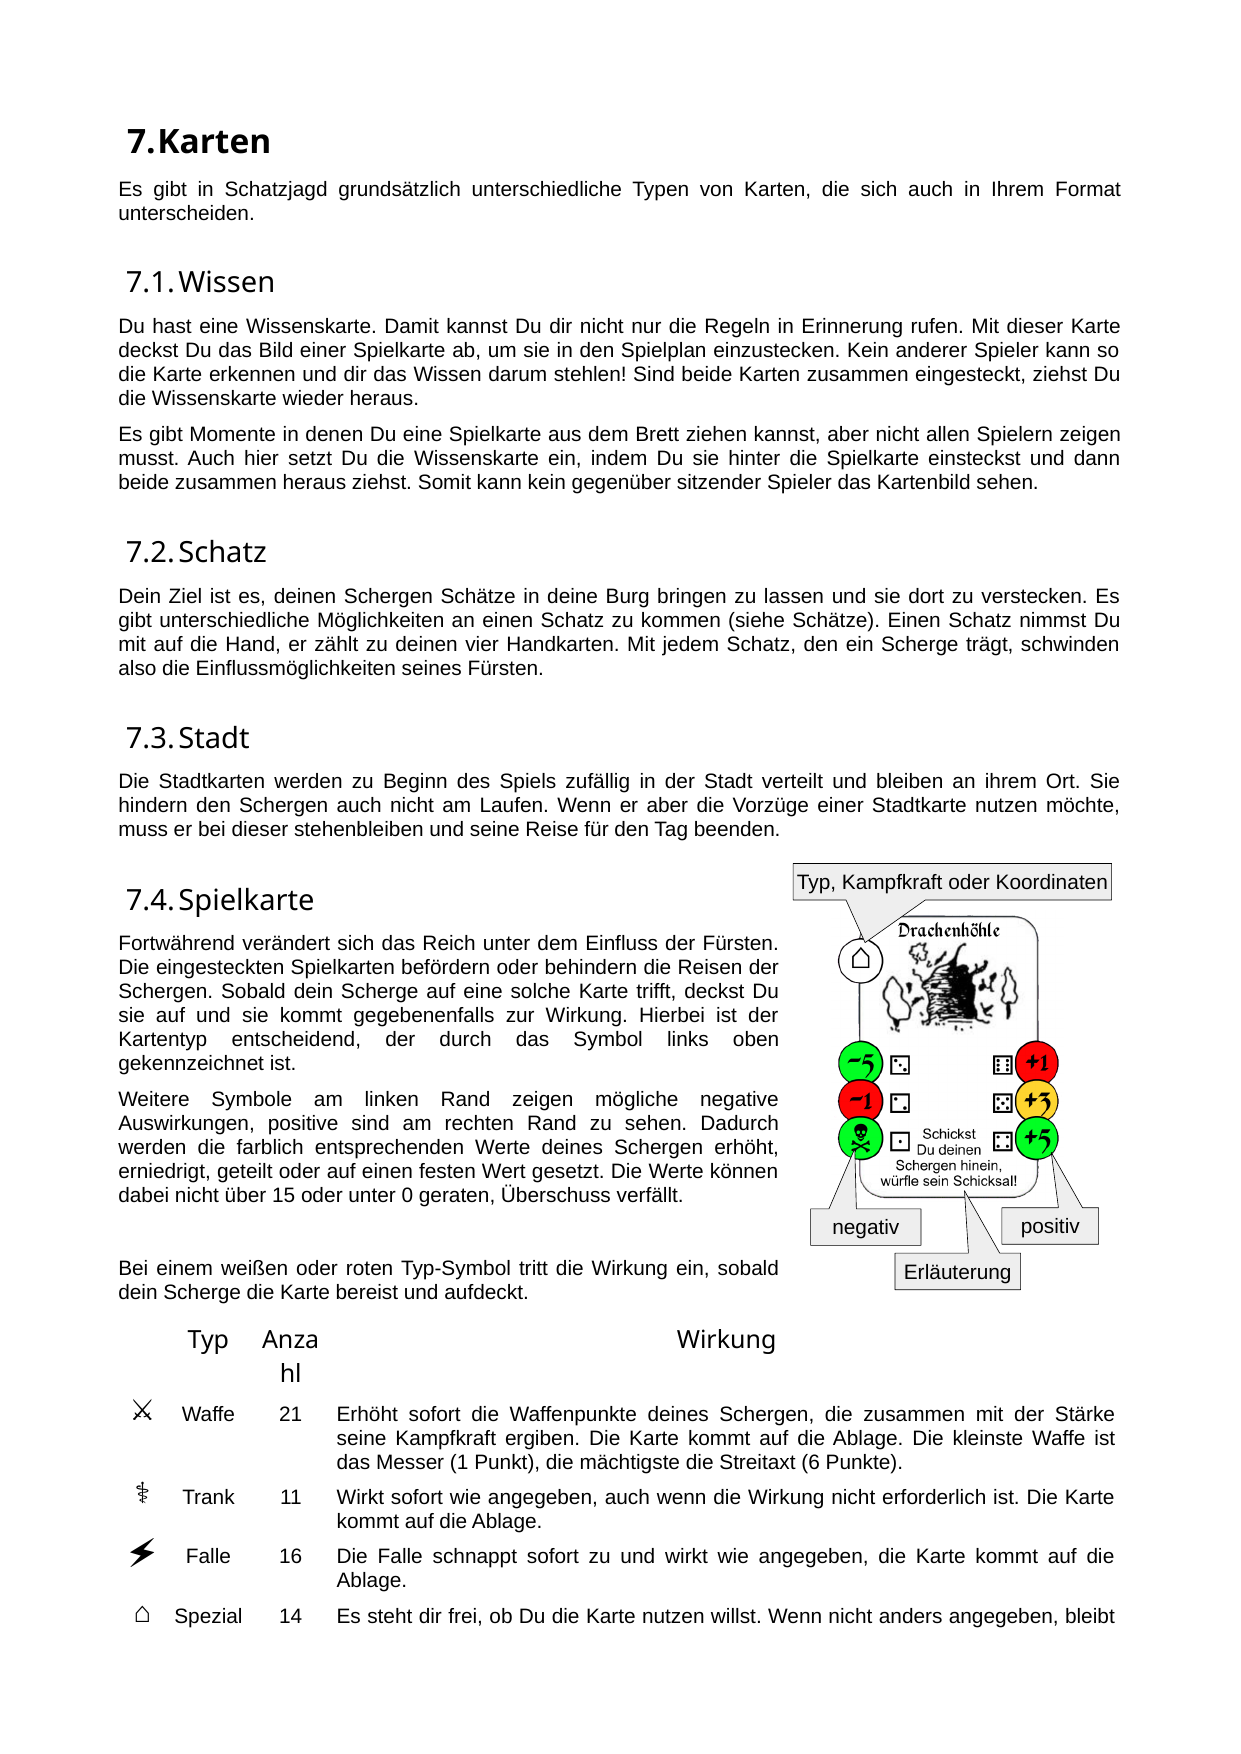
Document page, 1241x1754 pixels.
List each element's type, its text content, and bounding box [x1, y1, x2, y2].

table_cell Spezial [166, 1598, 250, 1633]
text Du hast eine Wissenskarte. Damit kannst Du dir nicht nur die Regeln in Erinnerung rufen. Mit dieser Karte deckst Du das Bild einer Spielkarte ab, um sie in den Spielplan einzustecken. Kein anderer Spieler kann so die Karte erkennen und dir das Wissen darum stehlen! Sind beide Karten zusammen eingesteckt, ziehst Du die Wissenskarte wieder heraus. [118, 314, 1122, 410]
table_cell ⚔ [118, 1396, 166, 1479]
picture [831, 910, 1064, 1202]
table_cell Trank [166, 1479, 250, 1539]
table_header [118, 1316, 166, 1396]
text Fortwährend verändert sich das Reich unter dem Einfluss der Fürsten. Die eingesteckten Spielkarten befördern oder behindern die Reisen der Schergen. Sobald dein Scherge auf eine solche Karte trifft, deckst Du sie auf und sie kommt gegebenenfalls zur Wirkung. Hierbei ist der Kartentyp entscheidend, der durch das Symbol links oben gekennzeichnet ist. [118, 931, 792, 1075]
table_cell 🗲 [118, 1539, 166, 1598]
table_cell 14 [250, 1598, 331, 1633]
text Bei einem weißen oder roten Typ-Symbol tritt die Wirkung ein, sobald dein Scherge die Karte bereist und aufdeckt. [118, 1256, 1122, 1304]
table_cell 16 [250, 1539, 331, 1598]
table_cell Erhöht sofort die Waffenpunkte deines Schergen, die zusammen mit der Stärke seine Kampfkraft ergiben. Die Karte kommt auf die Ablage. Die kleinste Waffe ist das Messer (1 Punkt), die mächtigste die Streitaxt (6 Punkte). [331, 1396, 1122, 1479]
table_cell Falle [166, 1539, 250, 1598]
table_header Anzahl [250, 1316, 331, 1396]
text Es gibt in Schatzjagd grundsätzlich unterschiedliche Typen von Karten, die sich auch in Ihrem Format unterscheiden. [118, 176, 1122, 224]
table_cell Wirkt sofort wie angegeben, auch wenn die Wirkung nicht erforderlich ist. Die Karte kommt auf die Ablage. [331, 1479, 1122, 1539]
table_cell ⌂ [118, 1598, 166, 1633]
table_header Typ [166, 1316, 250, 1396]
table_header Wirkung [331, 1316, 1122, 1396]
text Die Stadtkarten werden zu Beginn des Spiels zufällig in der Stadt verteilt und bleiben an ihrem Ort. Sie hindern den Schergen auch nicht am Laufen. Wenn er aber die Vorzüge einer Stadtkarte nutzen möchte, muss er bei dieser stehenbleiben und seine Reise für den Tag beenden. [118, 769, 1122, 841]
table_cell 11 [250, 1479, 331, 1539]
table_cell Die Falle schnappt sofort zu und wirkt wie angegeben, die Karte kommt auf die Ablage. [331, 1539, 1122, 1598]
subtitle Schatz [118, 532, 1122, 571]
subtitle Karten [118, 118, 1122, 164]
subtitle Spielkarte [118, 862, 1122, 1294]
subtitle Wissen [118, 262, 1122, 301]
table_cell Es steht dir frei, ob Du die Karte nutzen willst. Wenn nicht anders angegeben, bleibt [331, 1598, 1122, 1633]
table_cell Waffe [166, 1396, 250, 1479]
text Es gibt Momente in denen Du eine Spielkarte aus dem Brett ziehen kannst, aber nicht allen Spielern zeigen musst. Auch hier setzt Du die Wissenskarte ein, indem Du sie hinter die Spielkarte einsteckst und dann beide zusammen heraus ziehst. Somit kann kein gegenüber sitzender Spieler das Kartenbild sehen. [118, 422, 1122, 494]
table_cell ⚕ [118, 1479, 166, 1539]
text Weitere Symbole am linken Rand zeigen mögliche negative Auswirkungen, positive sind am rechten Rand zu sehen. Dadurch werden die farblich entsprechenden Werte deines Schergen erhöht, erniedrigt, geteilt oder auf einen festen Wert gesetzt. Die Werte können dabei nicht über 15 oder unter 0 geraten, Überschuss verfällt. [118, 1087, 792, 1207]
table_cell 21 [250, 1396, 331, 1479]
subtitle Stadt [118, 717, 1122, 757]
text Dein Ziel ist es, deinen Schergen Schätze in deine Burg bringen zu lassen und sie dort zu verstecken. Es gibt unterschiedliche Möglichkeiten an einen Schatz zu kommen (siehe Schätze). Einen Schatz nimmst Du mit auf die Hand, er zählt zu deinen vier Handkarten. Mit jedem Schatz, den ein Scherge trägt, schwinden also die Einflussmöglichkeiten seines Fürsten. [118, 584, 1122, 680]
